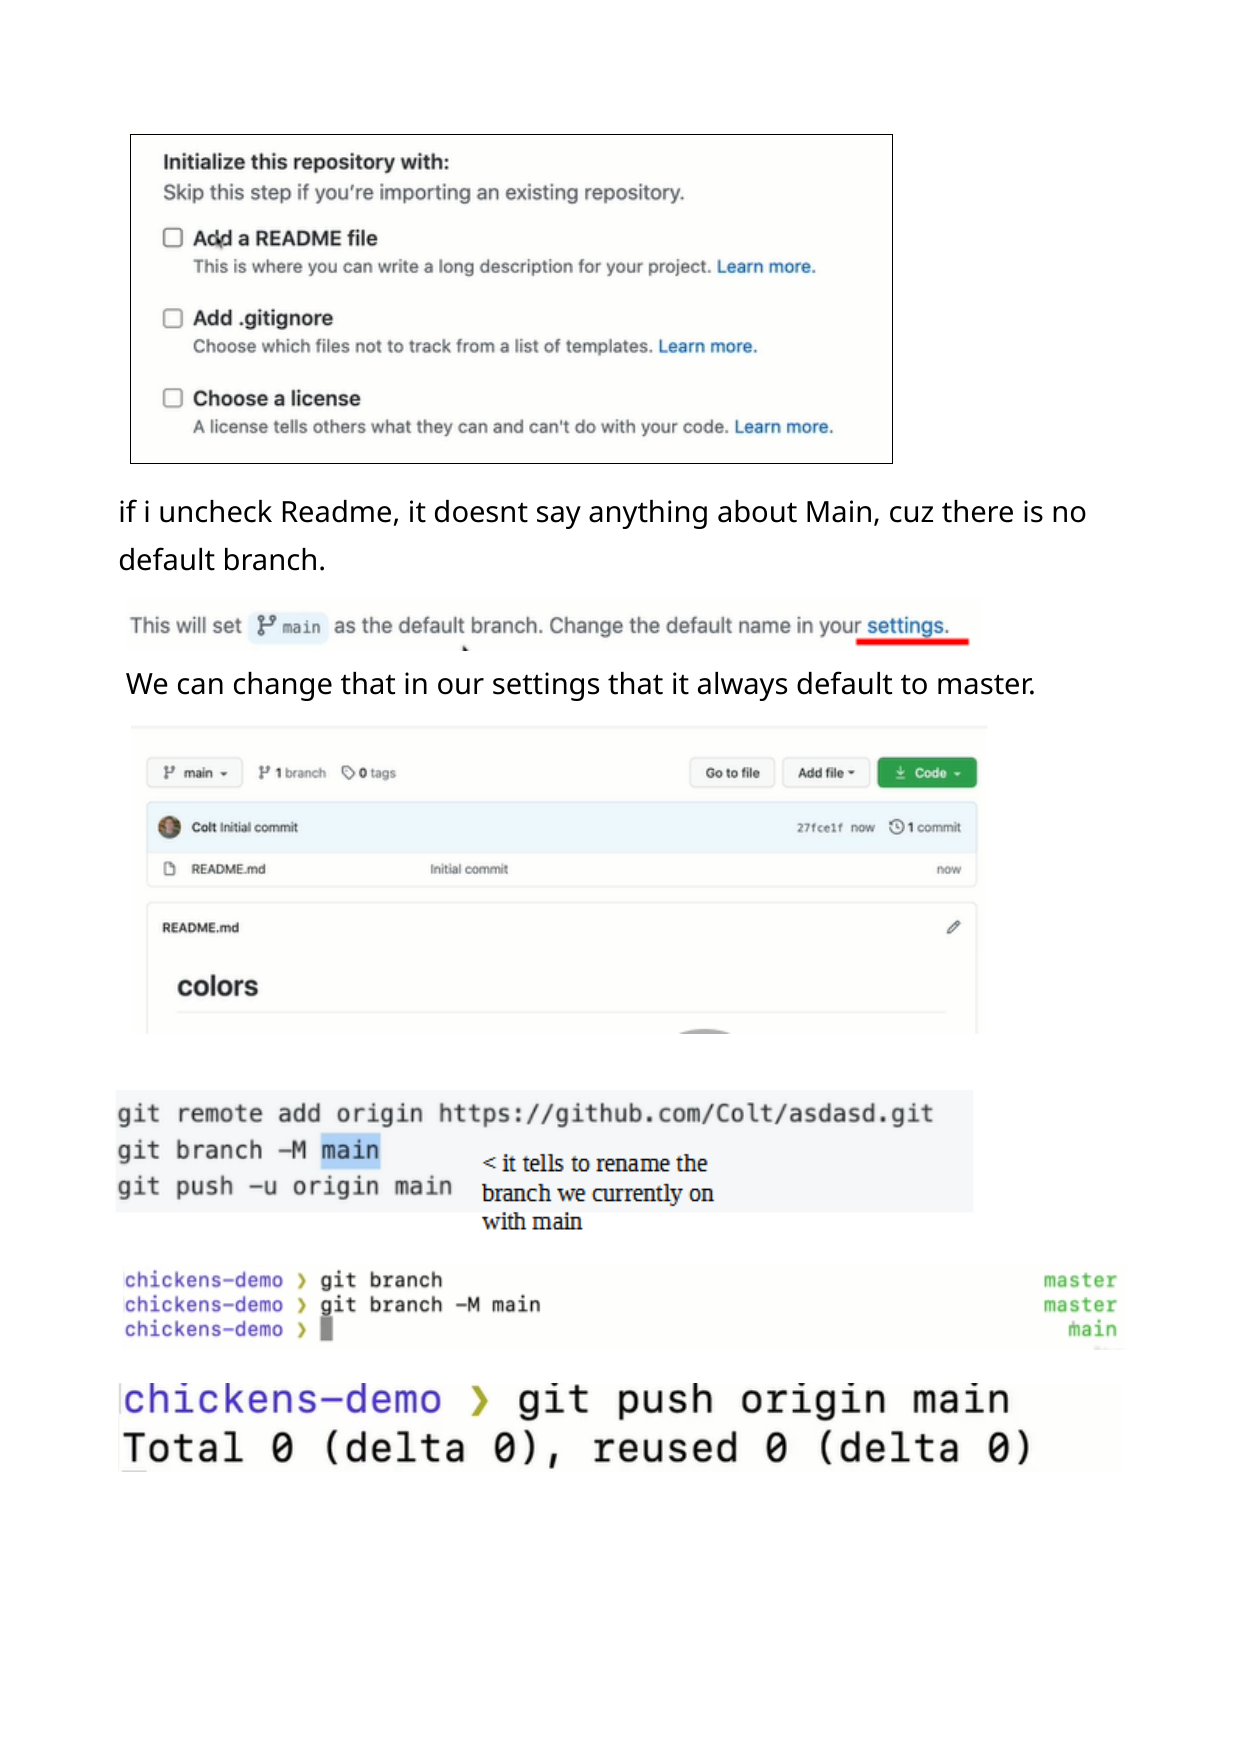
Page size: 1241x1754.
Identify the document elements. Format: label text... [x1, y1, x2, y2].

picture [125, 595, 984, 651]
picture [113, 1090, 974, 1258]
picture [118, 1383, 1123, 1472]
picture [122, 1265, 1127, 1350]
text We can change that in our settings that it always default to master. [118, 663, 1122, 703]
picture [131, 725, 988, 1034]
picture [132, 136, 889, 461]
text if i uncheck Readme, it doesnt say anything about Main, cuz there is no default branch. [118, 491, 1122, 578]
